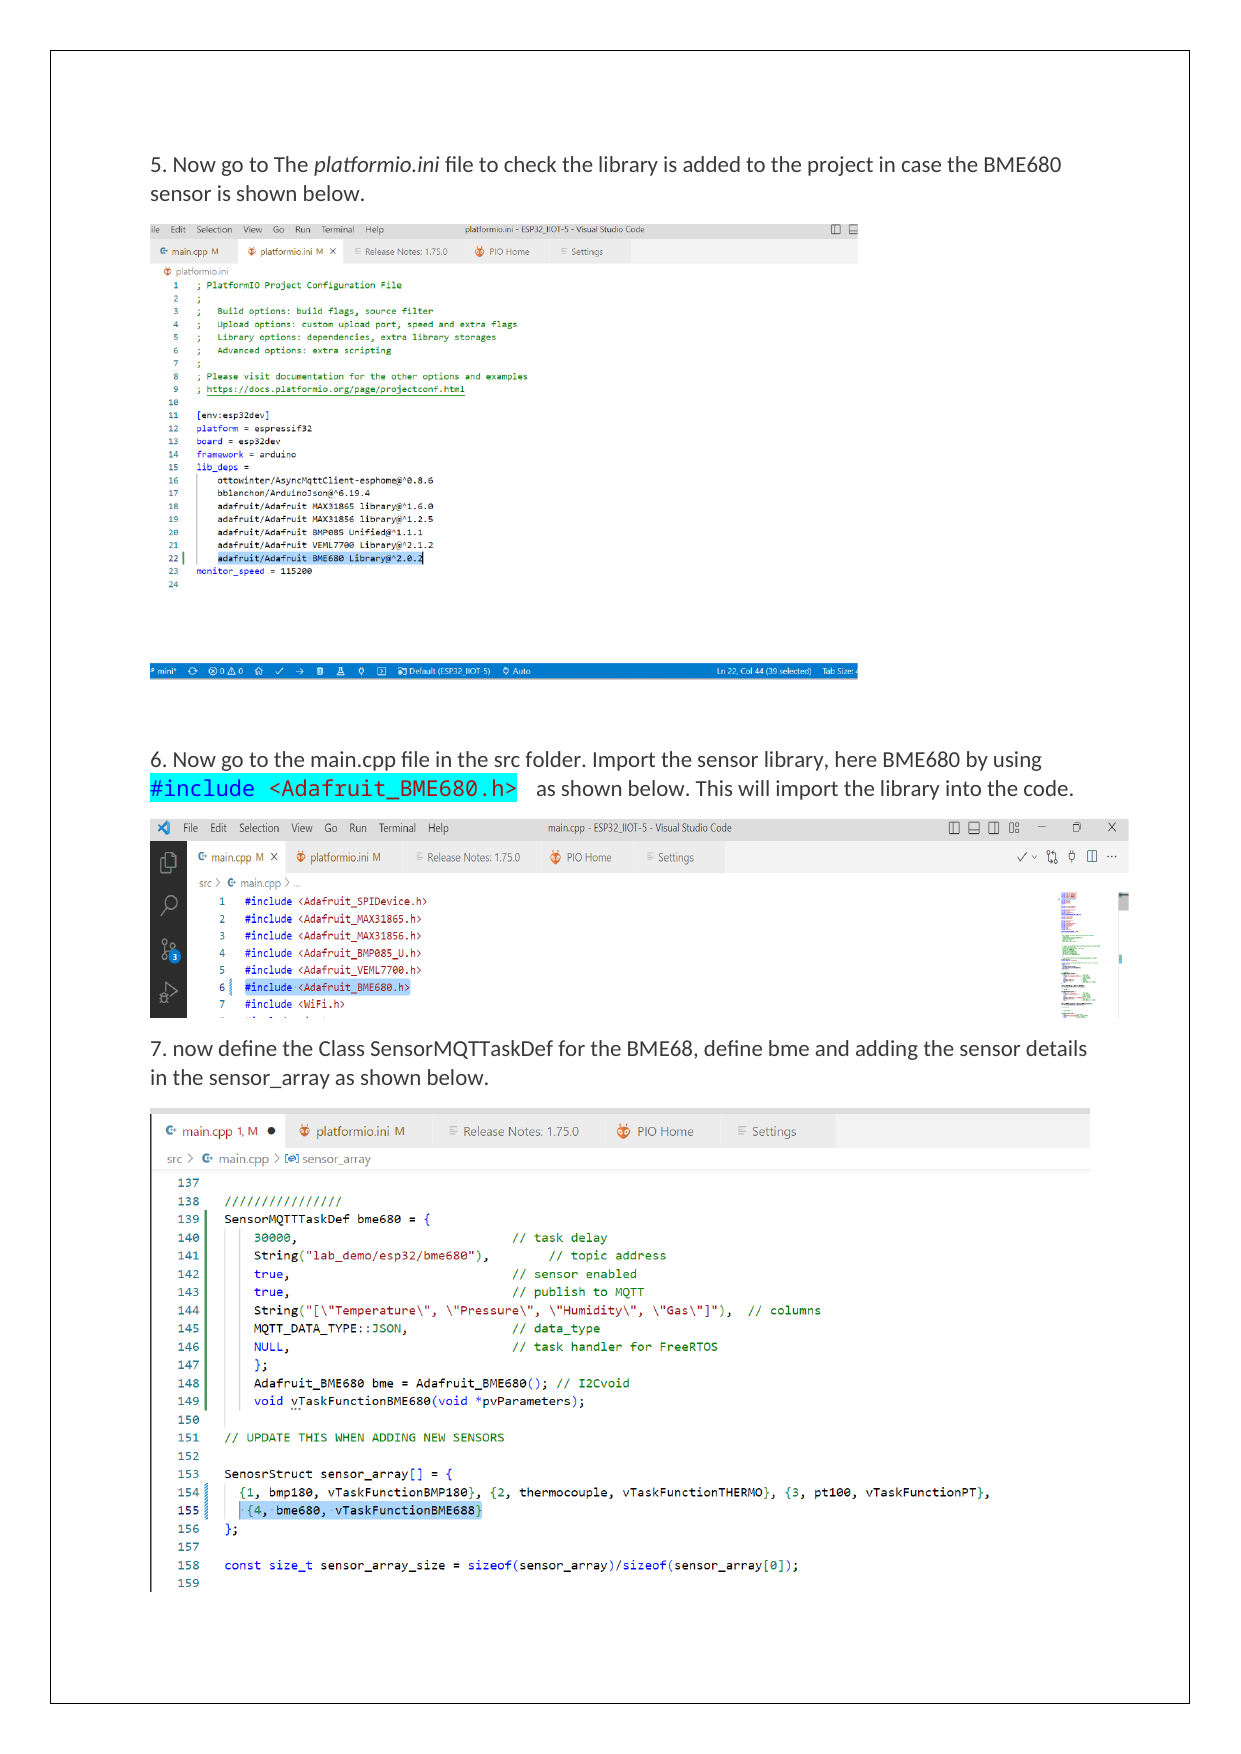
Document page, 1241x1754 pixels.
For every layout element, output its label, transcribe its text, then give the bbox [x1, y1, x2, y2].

text 6. Now go to the main.cpp file in the src folder. Import the sensor library, here BME680 by using #include <Adafruit_BME680.h> as shown below. This will import the library into the code. [150, 743, 1090, 802]
text 7. now define the Class SensorMQTTaskDef for the BME68, define bme and adding the sensor details in the sensor_array as shown below. [150, 1034, 1090, 1091]
text 5. Now go to The platformio.ini file to check the library is added to the project in case the BME680 sensor is shown below. [150, 150, 1090, 207]
